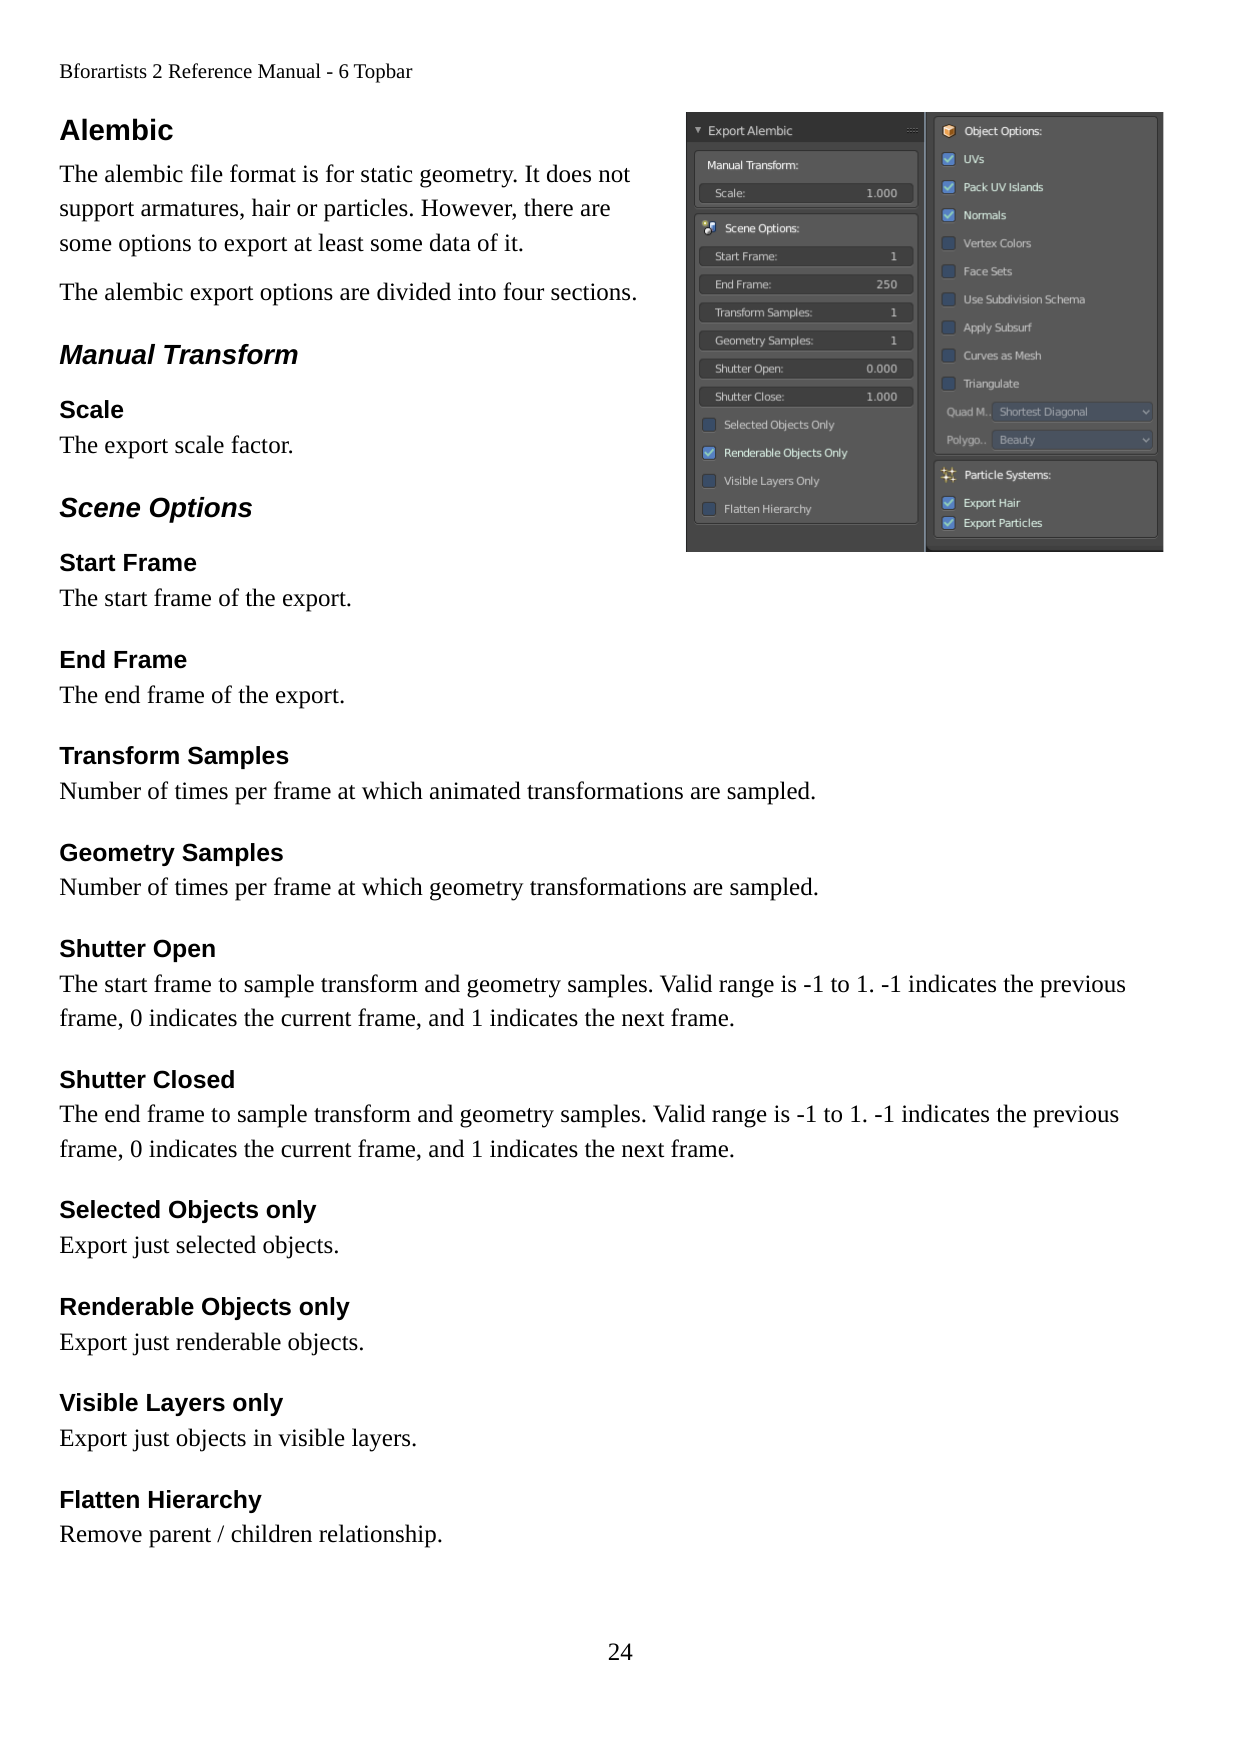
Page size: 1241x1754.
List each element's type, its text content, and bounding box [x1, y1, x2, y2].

text The export scale factor. [59, 430, 685, 459]
subtitle Visible Layers only [59, 1388, 1181, 1417]
subtitle Scene Options [59, 492, 685, 523]
subtitle End Frame [59, 645, 1181, 673]
text The start frame of the export. [59, 583, 1181, 612]
text The end frame of the export. [59, 680, 1181, 708]
subtitle Renderable Objects only [59, 1292, 1181, 1321]
subtitle Scale [59, 395, 685, 424]
text The alembic export options are divided into four sections. [59, 277, 685, 306]
subtitle [1164, 492, 1181, 523]
text The start frame to sample transform and geometry samples. Valid range is -1 to 1. -1 indicates the previous frame, 0 indicates the current frame, and 1 indicates the next frame. [59, 969, 1181, 1032]
subtitle Transform Samples [59, 741, 1181, 770]
text [1164, 430, 1181, 459]
subtitle Manual Transform [59, 338, 685, 370]
subtitle [1164, 338, 1181, 370]
text The alembic file format is for static geometry. It does not support armatures, hair or particles. However, there are some options to export at least some data of it. [59, 159, 685, 257]
subtitle [1164, 395, 1181, 424]
text Number of times per frame at which geometry transformations are sampled. [59, 872, 1181, 901]
subtitle Shutter Closed [59, 1065, 1181, 1093]
subtitle [1164, 113, 1181, 146]
picture [685, 112, 1164, 552]
text Export just selected objects. [59, 1230, 1181, 1259]
subtitle Shutter Open [59, 934, 1181, 962]
subtitle Start Frame [59, 548, 1181, 577]
subtitle Alembic [59, 113, 685, 146]
text Export just renderable objects. [59, 1327, 1181, 1356]
subtitle Selected Objects only [59, 1196, 1181, 1224]
subtitle Geometry Samples [59, 838, 1181, 866]
text Export just objects in visible layers. [59, 1423, 1181, 1452]
text Number of times per frame at which animated transformations are sampled. [59, 776, 1181, 805]
subtitle Flatten Hierarchy [59, 1485, 1181, 1513]
text Remove parent / children relationship. [59, 1519, 1181, 1548]
text The end frame to sample transform and geometry samples. Valid range is -1 to 1. -1 indicates the previous frame, 0 indicates the current frame, and 1 indicates the next frame. [59, 1099, 1181, 1163]
